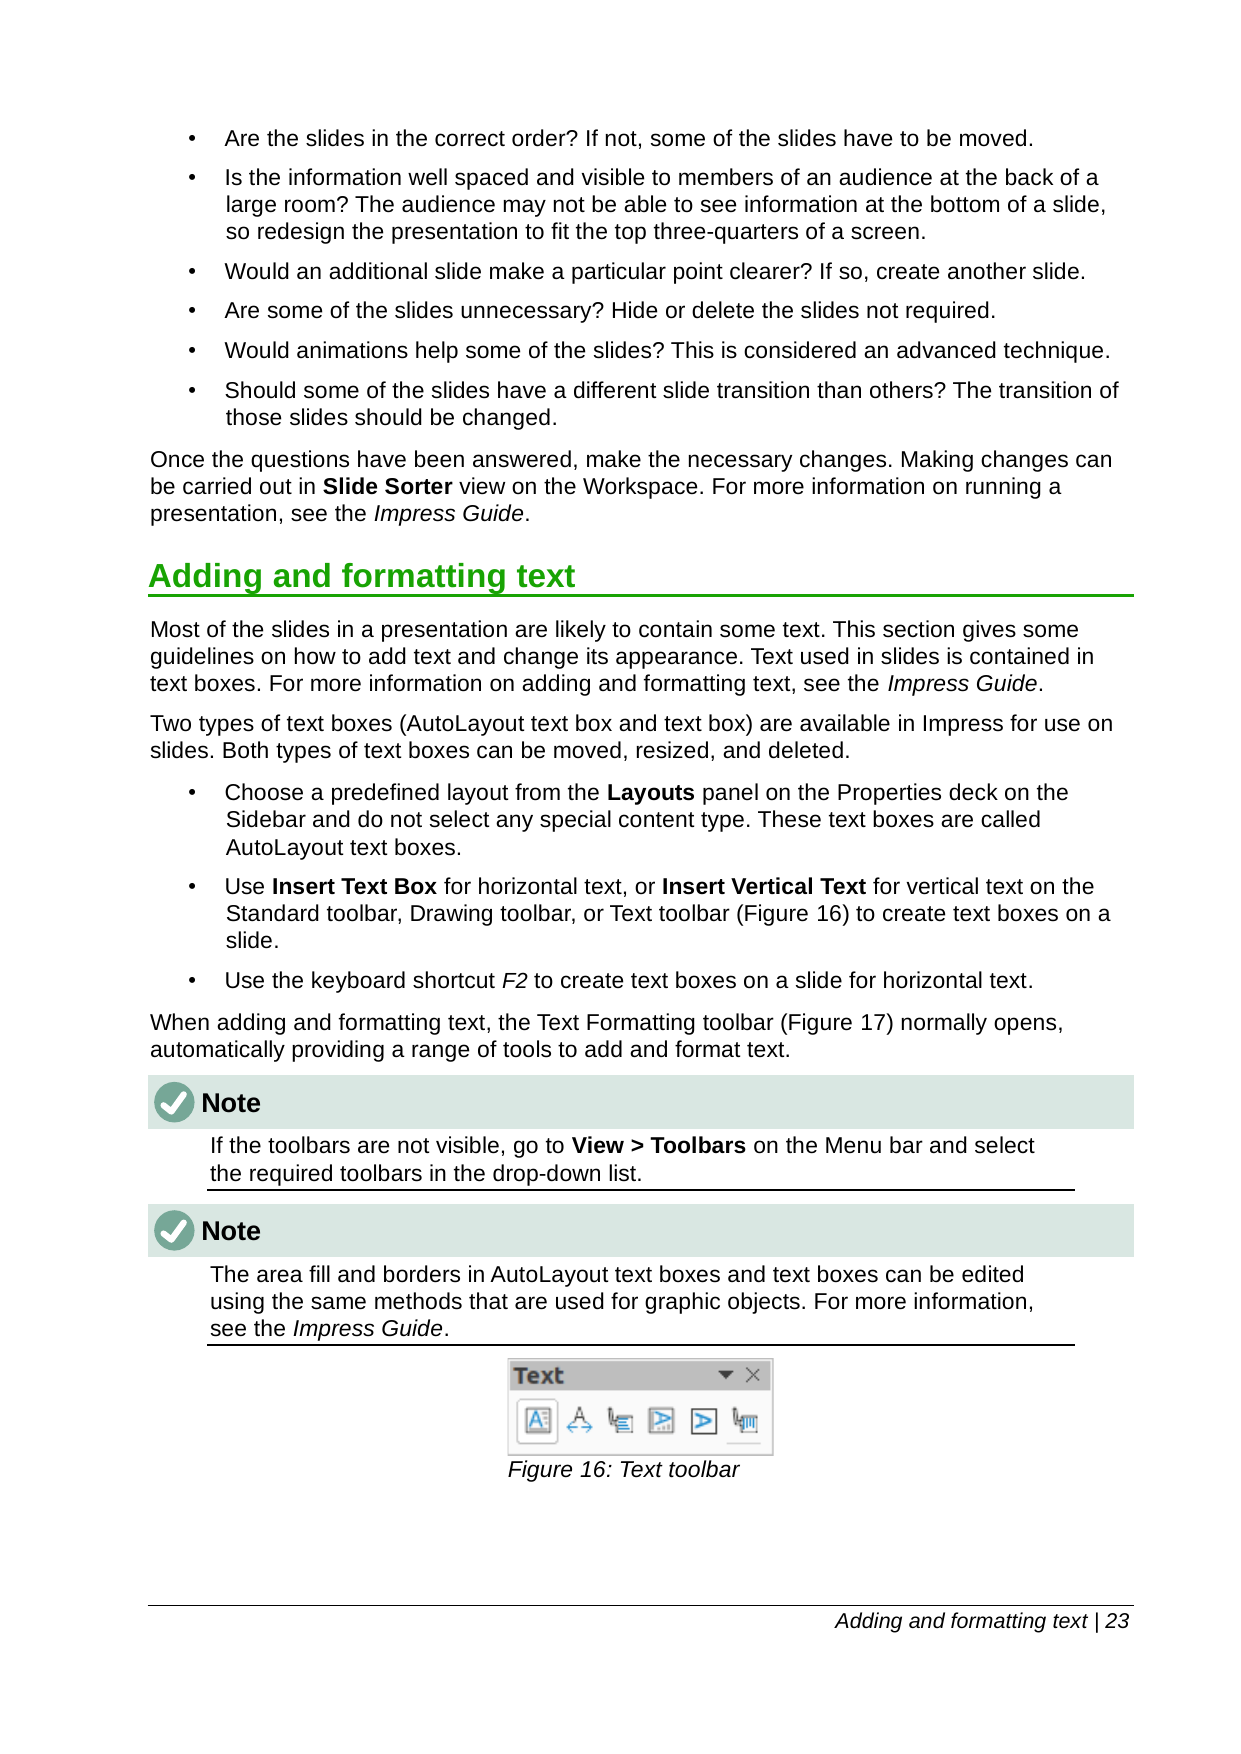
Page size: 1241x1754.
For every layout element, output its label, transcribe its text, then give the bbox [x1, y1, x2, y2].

picture [507, 1358, 774, 1456]
text If the toolbars are not visible, go to View > Toolbars on the Menu bar and select the required toolbars in the drop-down list. [207, 1129, 1075, 1189]
text When adding and formatting text, the Text Formatting toolbar (Figure 17) normally opens, automatically providing a range of tools to add and format text. [150, 1009, 1134, 1063]
list Would animations help some of the slides? This is considered an advanced technique. [185, 333, 1134, 363]
subtitle Note [148, 1204, 1134, 1257]
list Use Insert Text Box for horizontal text, or Insert Vertical Text for vertical text on the Standard toolbar, Drawing toolbar, or Text toolbar (Figure 16) to create text boxes on a slide. [185, 869, 1134, 954]
subtitle Note [148, 1075, 1134, 1129]
list Choose a predefined layout from the Layouts panel on the Properties deck on the Sidebar and do not select any special content type. These text boxes are called AutoLayout text boxes. [185, 776, 1134, 860]
list Are the slides in the correct order? If not, some of the slides have to be moved. [185, 121, 1134, 151]
text The area fill and borders in AutoLayout text boxes and text boxes can be edited using the same methods that are used for graphic objects. For more information, see the Impress Guide. [207, 1257, 1075, 1344]
text Two types of text boxes (AutoLayout text box and text box) are available in Impress for use on slides. Both types of text boxes can be moved, resized, and deleted. [150, 709, 1134, 763]
subtitle Adding and formatting text [148, 556, 1134, 594]
list Is the information well spaced and visible to members of an audience at the back of a large room? The audience may not be able to see information at the bottom of a slide, so redesign the presentation to fit the top three-quarters of a screen. [185, 161, 1134, 245]
text Once the questions have been answered, make the necessary changes. Making changes can be carried out in Slide Sorter view on the Workspace. For more information on running a presentation, see the Impress Guide. [150, 446, 1134, 527]
list Would an additional slide make a particular point clearer? If so, create another slide. [185, 254, 1134, 284]
text Most of the slides in a presentation are likely to contain some text. This section gives some guidelines on how to add text and change its appearance. Text used in slides is contained in text boxes. For more information on adding and formatting text, see the Impress Guide. [150, 615, 1134, 697]
list Are some of the slides unnecessary? Hide or delete the slides not required. [185, 294, 1134, 324]
list Use the keyboard shortcut F2 to create text boxes on a slide for horizontal text. [185, 963, 1134, 996]
text Figure 16: Text toolbar [508, 1456, 774, 1483]
list Should some of the slides have a different slide transition than others? The transition of those slides should be changed. [185, 373, 1134, 433]
